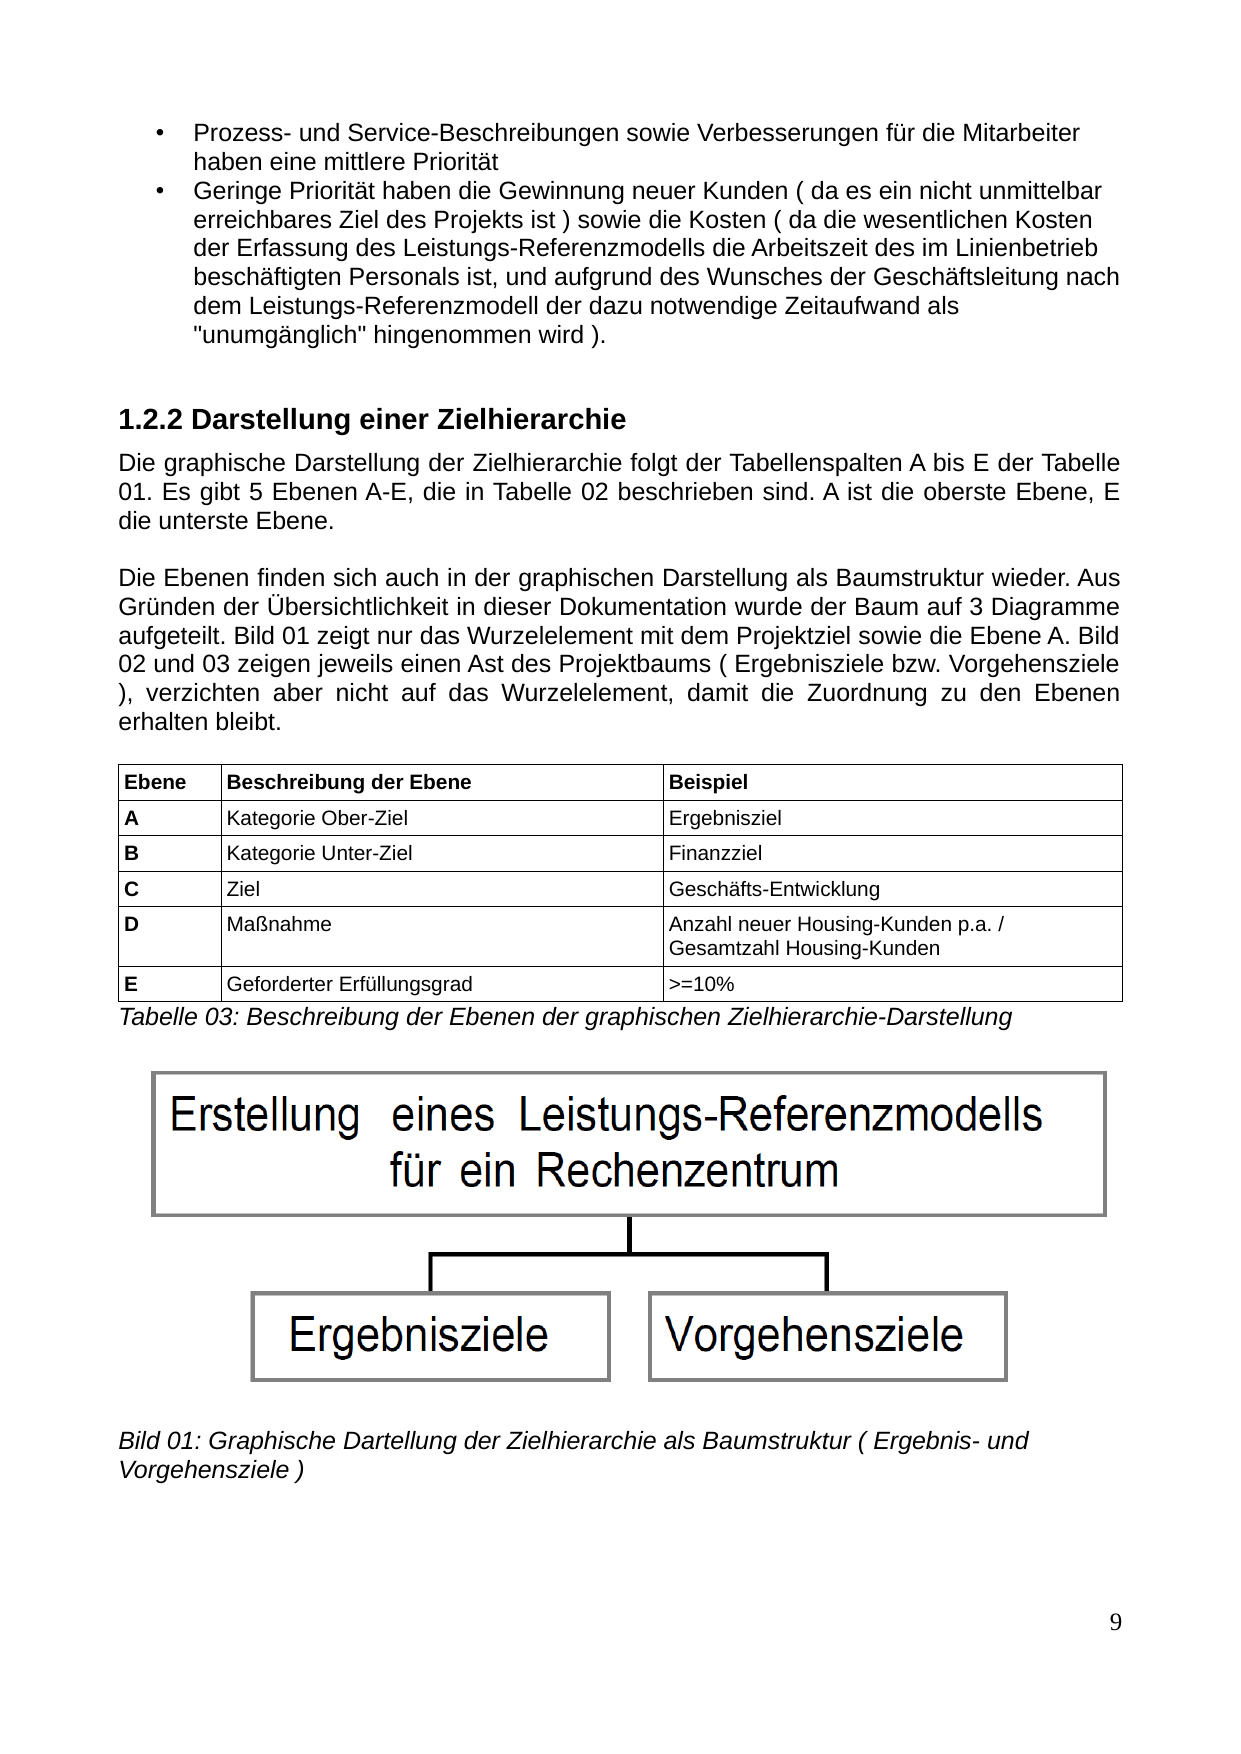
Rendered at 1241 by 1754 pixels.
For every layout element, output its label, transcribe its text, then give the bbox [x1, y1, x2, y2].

table_cell Maßnahme [222, 907, 663, 966]
text Die graphische Darstellung der Zielhierarchie folgt der Tabellenspalten A bis E der Tabelle 01. Es gibt 5 Ebenen A-E, die in Tabelle 02 beschrieben sind. A ist die oberste Ebene, E die unterste Ebene. [118, 448, 1122, 534]
table_header Beschreibung der Ebene [222, 765, 663, 800]
text Die Ebenen finden sich auch in der graphischen Darstellung als Baumstruktur wieder. Aus Gründen der Übersichtlichkeit in dieser Dokumentation wurde der Baum auf 3 Diagramme aufgeteilt. Bild 01 zeigt nur das Wurzelelement mit dem Projektziel sowie die Ebene A. Bild 02 und 03 zeigen jeweils einen Ast des Projektbaums ( Ergebnisziele bzw. Vorgehensziele ), verzichten aber nicht auf das Wurzelelement, damit die Zuordnung zu den Ebenen erhalten bleibt. [118, 563, 1122, 736]
table_cell A [119, 801, 221, 835]
list Geringe Priorität haben die Gewinnung neuer Kunden ( da es ein nicht unmittelbar erreichbares Ziel des Projekts ist ) sowie die Kosten ( da die wesentlichen Kosten der Erfassung des Leistungs-Referenzmodells die Arbeitszeit des im Linienbetrieb beschäftigten Personals ist, und aufgrund des Wunsches der Geschäftsleitung nach dem Leistungs-Referenzmodell der dazu notwendige Zeitaufwand als "unumgänglich" hingenommen wird ). [156, 176, 1122, 348]
text Tabelle 03: Beschreibung der Ebenen der graphischen Zielhierarchie-Darstellung [118, 1002, 1122, 1030]
table_cell Geschäfts-Entwicklung [664, 872, 1122, 906]
table_cell Kategorie Unter-Ziel [222, 836, 663, 871]
picture [118, 1059, 1122, 1398]
table_cell >=10% [664, 967, 1122, 1001]
table_cell Finanzziel [664, 836, 1122, 871]
text Bild 01: Graphische Dartellung der Zielhierarchie als Baumstruktur ( Ergebnis- und Vorgehensziele ) [118, 1426, 1122, 1484]
table_cell Anzahl neuer Housing-Kunden p.a. / Gesamtzahl Housing-Kunden [664, 907, 1122, 966]
table_cell B [119, 836, 221, 871]
list Prozess- und Service-Beschreibungen sowie Verbesserungen für die Mitarbeiter haben eine mittlere Priorität [156, 118, 1122, 176]
table_cell D [119, 907, 221, 966]
table_cell E [119, 967, 221, 1001]
table_cell Ziel [222, 872, 663, 906]
table_cell C [119, 872, 221, 906]
table_cell Ergebnisziel [664, 801, 1122, 835]
subtitle 1.2.2 Darstellung einer Zielhierarchie [118, 402, 1122, 436]
table_cell Kategorie Ober-Ziel [222, 801, 663, 835]
table_cell Geforderter Erfüllungsgrad [222, 967, 663, 1001]
table_header Ebene [119, 765, 221, 800]
table_header Beispiel [664, 765, 1122, 800]
